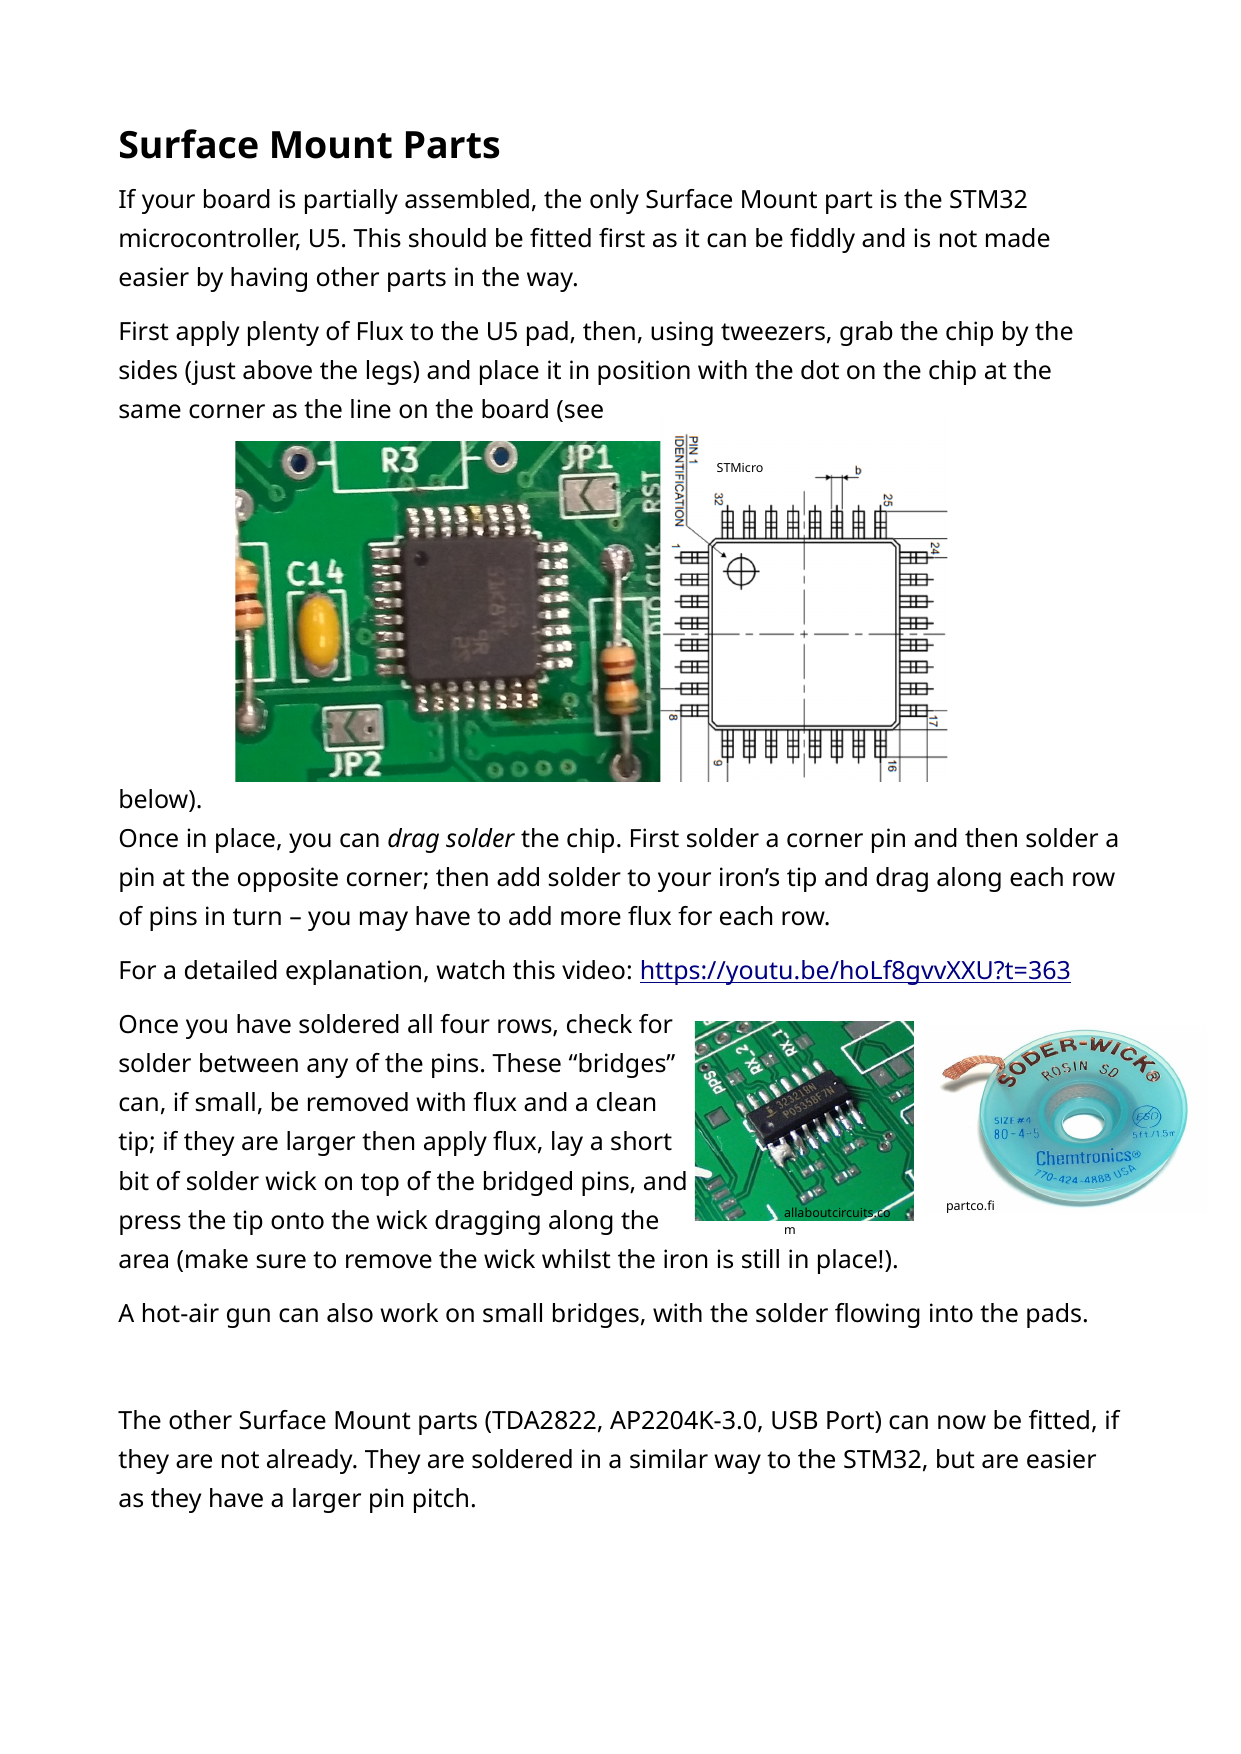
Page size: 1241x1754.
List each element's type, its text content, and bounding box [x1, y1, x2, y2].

picture [660, 416, 948, 782]
picture [352, 521, 434, 615]
text The other Surface Mount parts (TDA2822, AP2204K-3.0, USB Port) can now be fitted, if they are not already. They are soldered in a similar way to the STM32, but are easier as they have a larger pin pitch. [118, 1403, 1122, 1515]
subtitle Surface Mount Parts [118, 118, 1122, 169]
text Once you have soldered all four rows, check for solder between any of the pins. These “bridges” can, if small, be removed with flux and a clean tip; if they are larger then apply flux, lay a short bit of solder wick on top of the bridged pins, and press the tip onto the wick dragging along the area (make sure to remove the wick whilst the iron is still in place!). [118, 1007, 1122, 1276]
text First apply plenty of Flux to the U5 pad, then, using tweezers, grab the chip by the sides (just above the legs) and place it in position with the dot on the chip at the same corner as the line on the board (see below). Once in place, you can drag solder the chip. First solder a corner pin and then solder a pin at the opposite corner; then add solder to your iron’s tip and drag along each row of pins in turn – you may have to add more flux for each row. [118, 314, 1122, 933]
picture [924, 1025, 1207, 1214]
text If your board is partially assembled, the only Surface Mount part is the STM32 microcontroller, U5. This should be fitted first as it can be fiddly and is not made easier by having other parts in the way. [118, 182, 1122, 294]
text A hot-air gun can also work on small bridges, with the solder flowing into the pads. [118, 1295, 1122, 1329]
text For a detailed explanation, watch this video: https://youtu.be/hoLf8gvvXXU?t=363 [118, 953, 1122, 987]
picture [694, 1021, 914, 1221]
